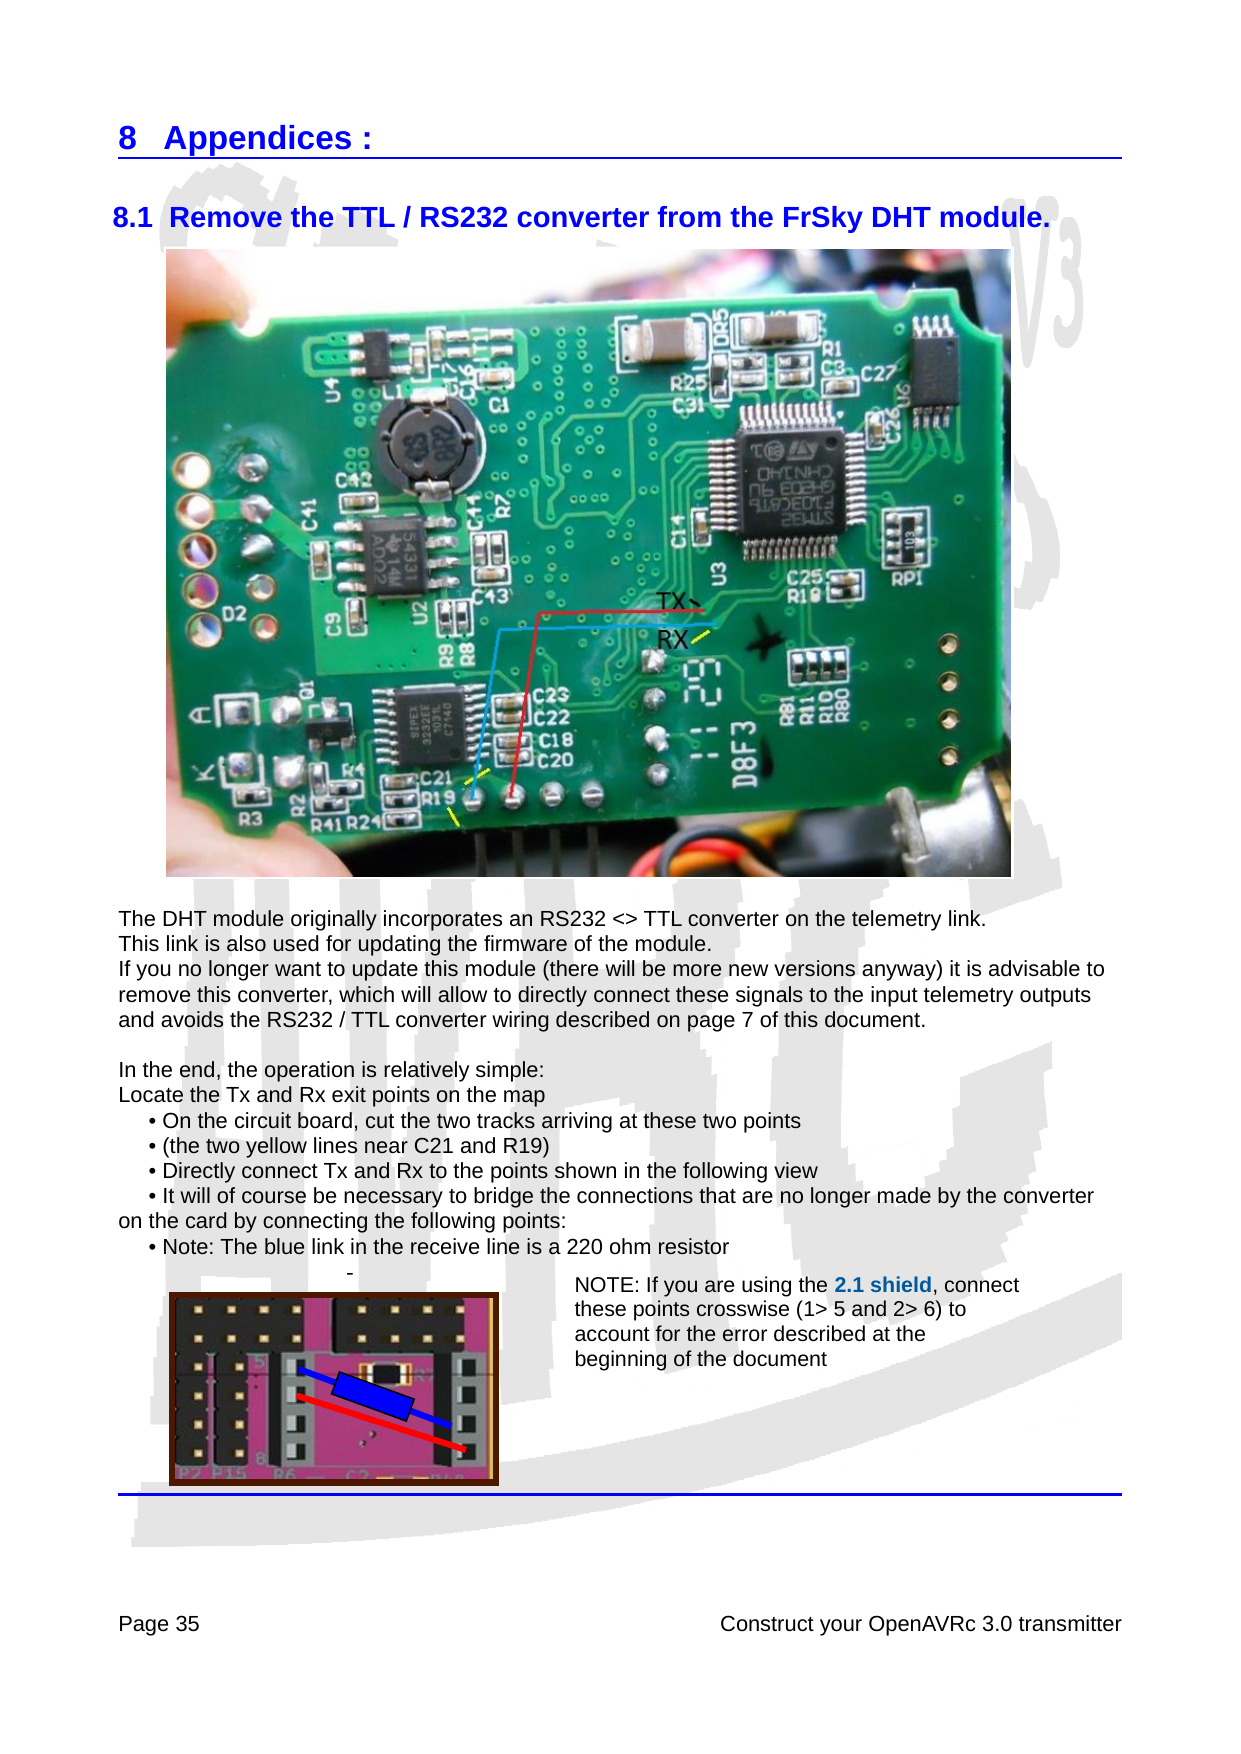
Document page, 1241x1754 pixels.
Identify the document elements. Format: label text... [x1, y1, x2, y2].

text • (the two yellow lines near C21 and R19) [118, 1133, 1122, 1158]
picture [175, 1298, 492, 1479]
text In the end, the operation is relatively simple: [118, 1057, 1122, 1082]
text • Directly connect Tx and Rx to the points shown in the following view [118, 1158, 1122, 1183]
text • On the circuit board, cut the two tracks arriving at these two points [118, 1107, 1122, 1133]
text Locate the Tx and Rx exit points on the map [118, 1082, 1122, 1107]
text If you no longer want to update this module (there will be more new versions anyway) it is advisable to remove this converter, which will allow to directly connect these signals to the input telemetry outputs and avoids the RS232 / TTL converter wiring described on page 7 of this document. [118, 956, 1122, 1032]
picture [164, 246, 1014, 879]
text This link is also used for updating the firmware of the module. [118, 931, 1122, 956]
text The DHT module originally incorporates an RS232 <> TTL converter on the telemetry link. [118, 906, 1122, 931]
subtitle 8.1 Remove the TTL / RS232 converter from the FrSky DHT module. [112, 201, 1122, 234]
subtitle 8 Appendices : [118, 118, 1122, 157]
text • Note: The blue link in the receive line is a 220 ohm resistor [118, 1233, 1122, 1259]
text • It will of course be necessary to bridge the connections that are no longer made by the converter on the card by connecting the following points: [118, 1183, 1122, 1233]
list NOTE: If you are using the 2.1 shield, connect these points crosswise (1> 5 and 2> 6) to account for the error described at the beginning of the document [574, 1272, 1022, 1371]
